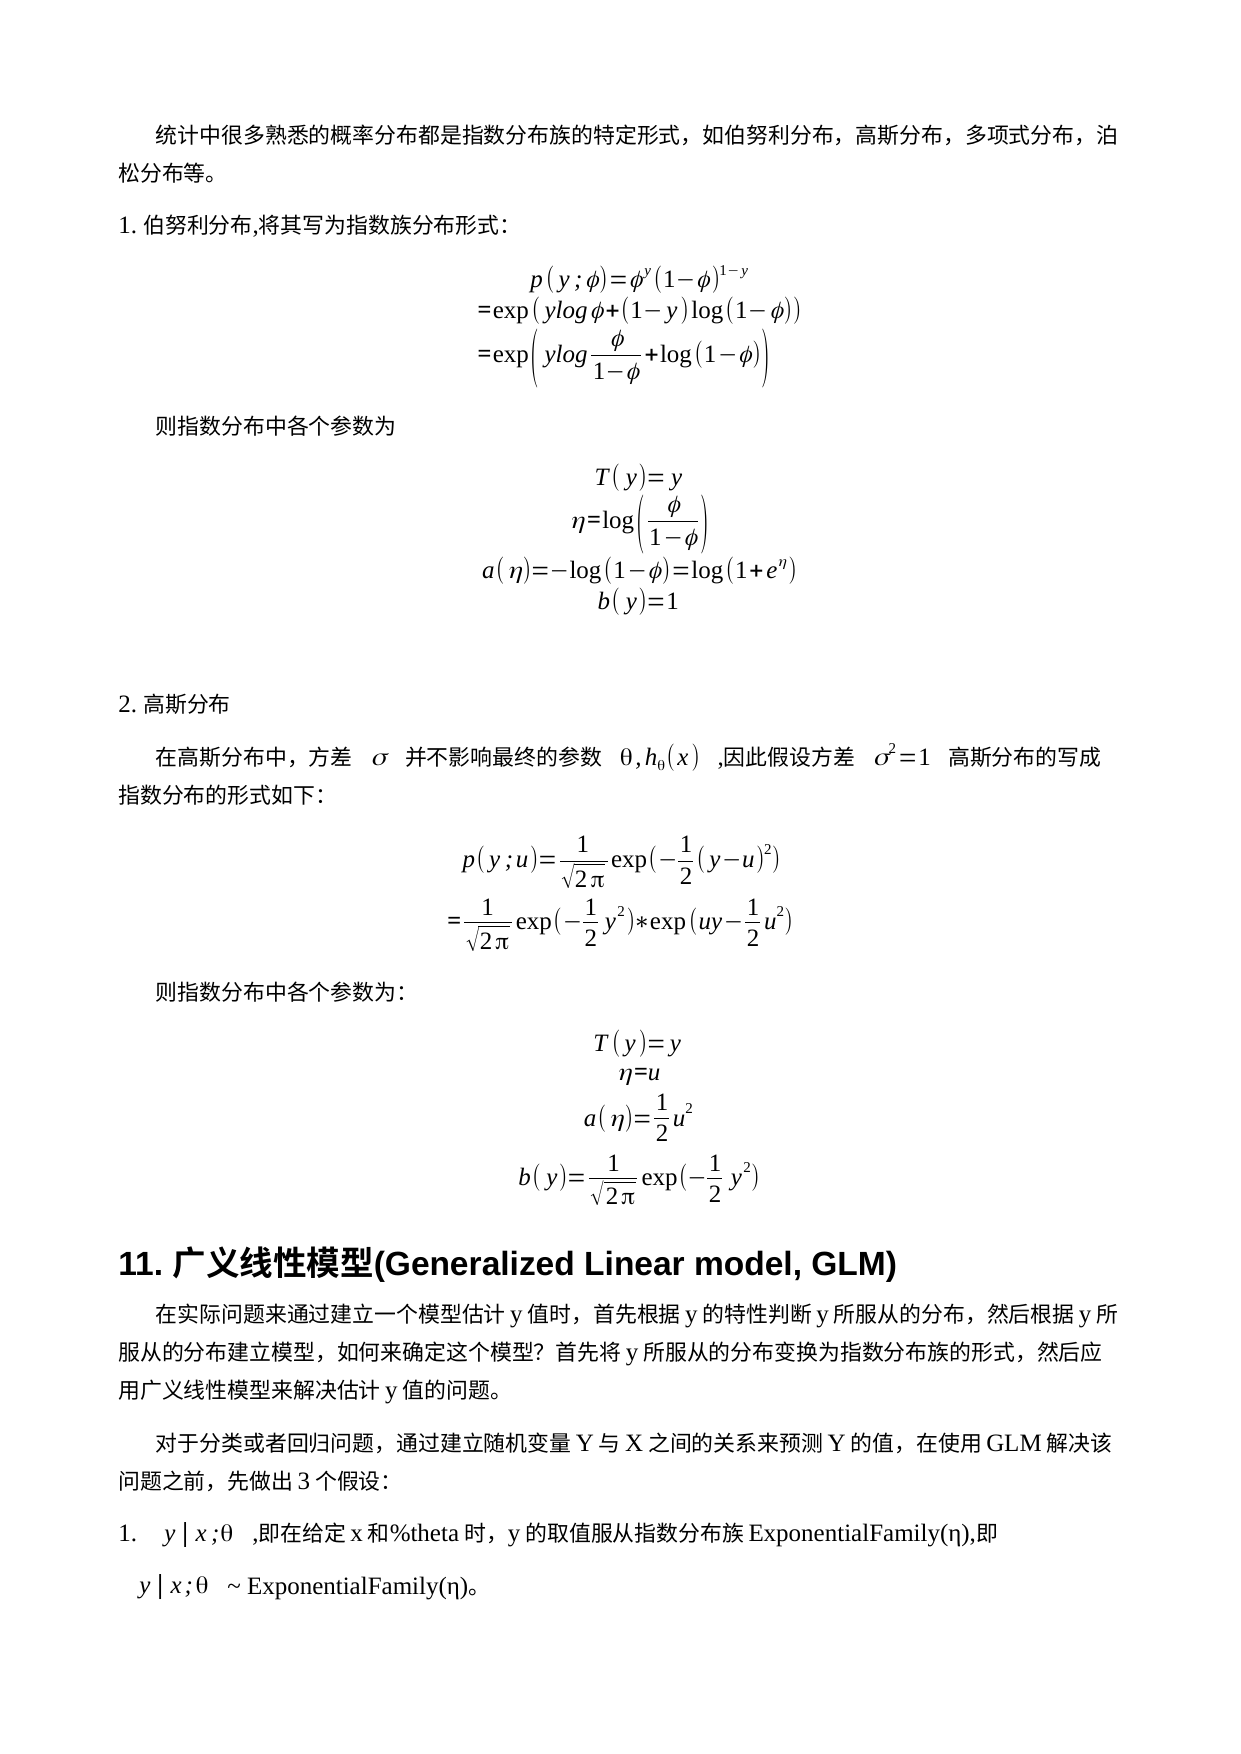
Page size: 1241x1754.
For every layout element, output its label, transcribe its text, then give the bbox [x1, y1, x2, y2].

text 对于分类或者回归问题，通过建立随机变量Y与X之间的关系来预测Y的值，在使用GLM解决该问题之前，先做出3个假设： [118, 1426, 1122, 1495]
text 在高斯分布中，方差并不影响最终的参数,因此假设方差高斯分布的写成指数分布的形式如下： [118, 739, 1122, 810]
text 统计中很多熟悉的概率分布都是指数分布族的特定形式，如伯努利分布，高斯分布，多项式分布，泊松分布等。 [118, 118, 1122, 188]
text ~ ExponentialFamily(η)。 [118, 1569, 1122, 1600]
text 则指数分布中各个参数为 [118, 409, 1122, 441]
text 则指数分布中各个参数为： [118, 975, 1122, 1007]
text 在实际问题来通过建立一个模型估计y值时，首先根据y的特性判断y所服从的分布，然后根据y所服从的分布建立模型，如何来确定这个模型？首先将y所服从的分布变换为指数分布族的形式，然后应用广义线性模型来解决估计y值的问题。 [118, 1297, 1122, 1405]
text 2. 高斯分布 [118, 687, 1122, 718]
subtitle 11. 广义线性模型(Generalized Linear model, GLM) [118, 1236, 1122, 1285]
text 1. 伯努利分布,将其写为指数族分布形式： [118, 208, 1122, 240]
text 1. ,即在给定x和%theta时，y的取值服从指数分布族ExponentialFamily(η),即 [118, 1516, 1122, 1548]
